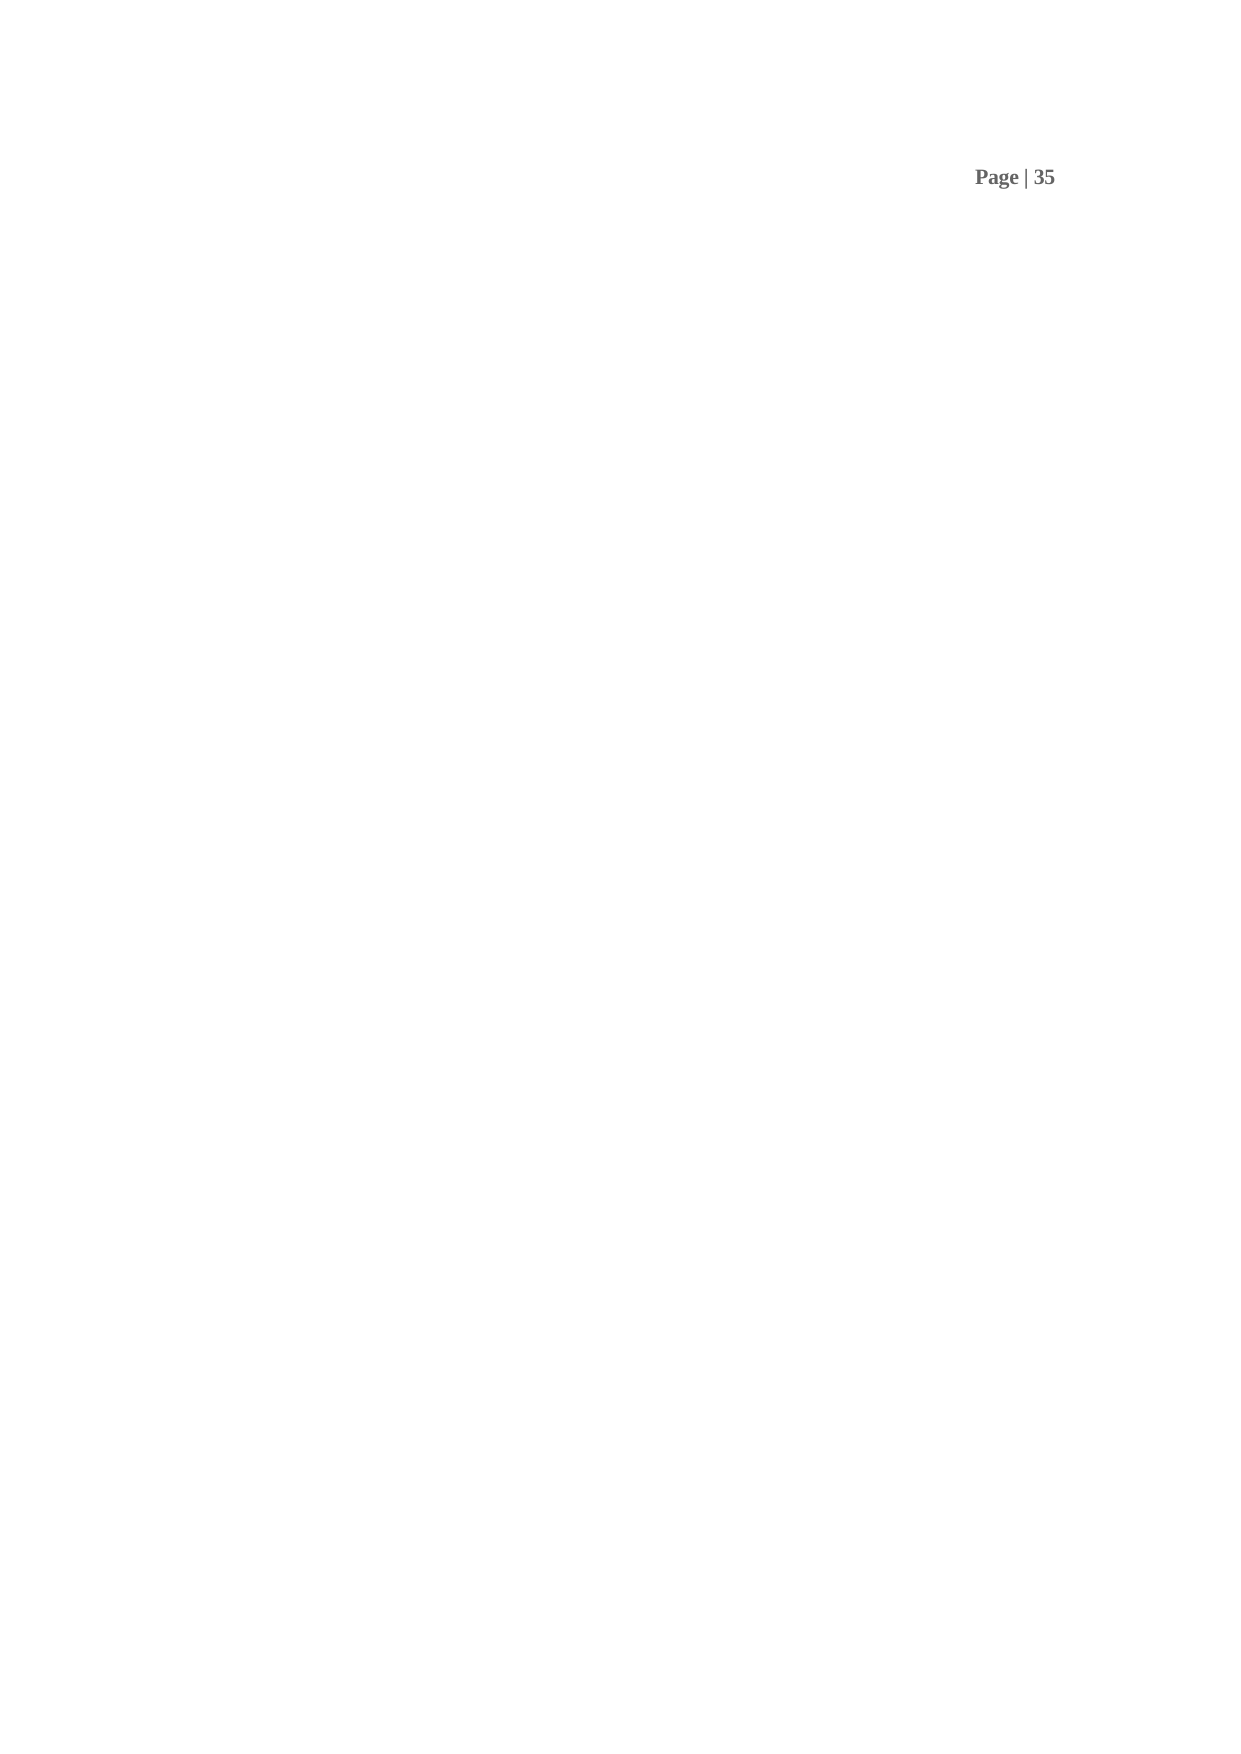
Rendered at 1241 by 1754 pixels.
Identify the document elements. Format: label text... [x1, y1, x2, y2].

text Page | 35 [975, 162, 1068, 190]
